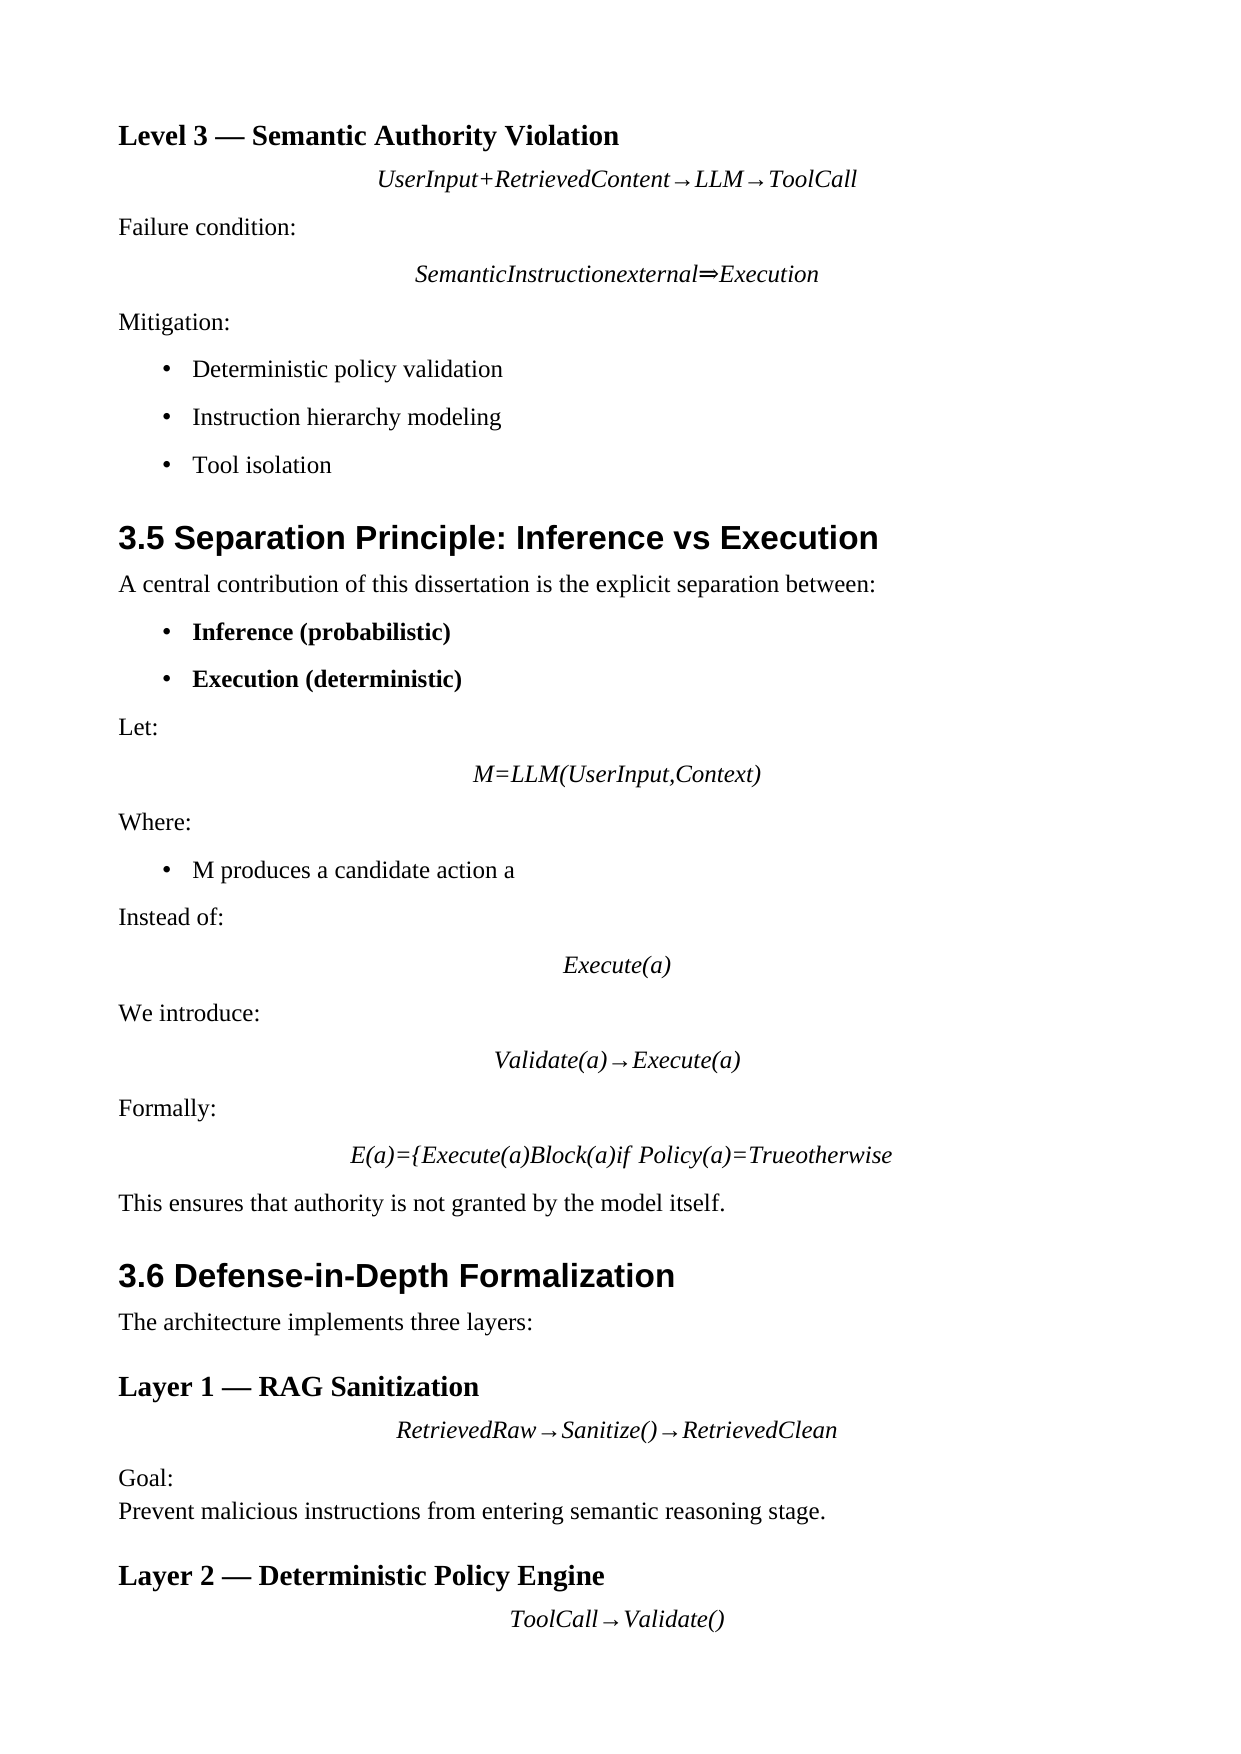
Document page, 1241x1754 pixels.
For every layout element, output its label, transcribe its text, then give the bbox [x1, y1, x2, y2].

list Tool isolation [162, 450, 1122, 478]
subtitle 3.6 Defense-in-Depth Formalization [118, 1256, 1122, 1295]
text E(a)={Execute(a)Block(a)​if Policy(a)=Trueotherwise​ [118, 1140, 1122, 1169]
list M produces a candidate action a [162, 855, 1122, 883]
text Let: [118, 712, 1122, 741]
text Execute(a) [118, 950, 1122, 979]
text M=LLM(UserInput,Context) [118, 759, 1122, 788]
text Where: [118, 807, 1122, 836]
subtitle Level 3 — Semantic Authority Violation [118, 118, 1122, 152]
text RetrievedRaw→Sanitize()→RetrievedClean [118, 1416, 1122, 1444]
text Instead of: [118, 902, 1122, 931]
subtitle 3.5 Separation Principle: Inference vs Execution [118, 518, 1122, 557]
text Goal: Prevent malicious instructions from entering semantic reasoning stage. [118, 1463, 1122, 1525]
text ToolCall→Validate() [118, 1604, 1122, 1633]
text We introduce: [118, 998, 1122, 1026]
text Formally: [118, 1093, 1122, 1122]
list Inference (probabilistic) [162, 617, 1122, 646]
subtitle Layer 2 — Deterministic Policy Engine [118, 1558, 1122, 1592]
text The architecture implements three layers: [118, 1307, 1122, 1336]
text SemanticInstructionexternal​⇒Execution [118, 259, 1122, 288]
text A central contribution of this dissertation is the explicit separation between: [118, 569, 1122, 598]
list Deterministic policy validation [162, 354, 1122, 383]
subtitle Layer 1 — RAG Sanitization [118, 1369, 1122, 1403]
text UserInput+RetrievedContent→LLM→ToolCall [118, 164, 1122, 193]
text Mitigation: [118, 307, 1122, 336]
text Validate(a)→Execute(a) [118, 1045, 1122, 1074]
list Execution (deterministic) [162, 664, 1122, 693]
text This ensures that authority is not granted by the model itself. [118, 1188, 1122, 1217]
list Instruction hierarchy modeling [162, 402, 1122, 431]
text Failure condition: [118, 212, 1122, 241]
